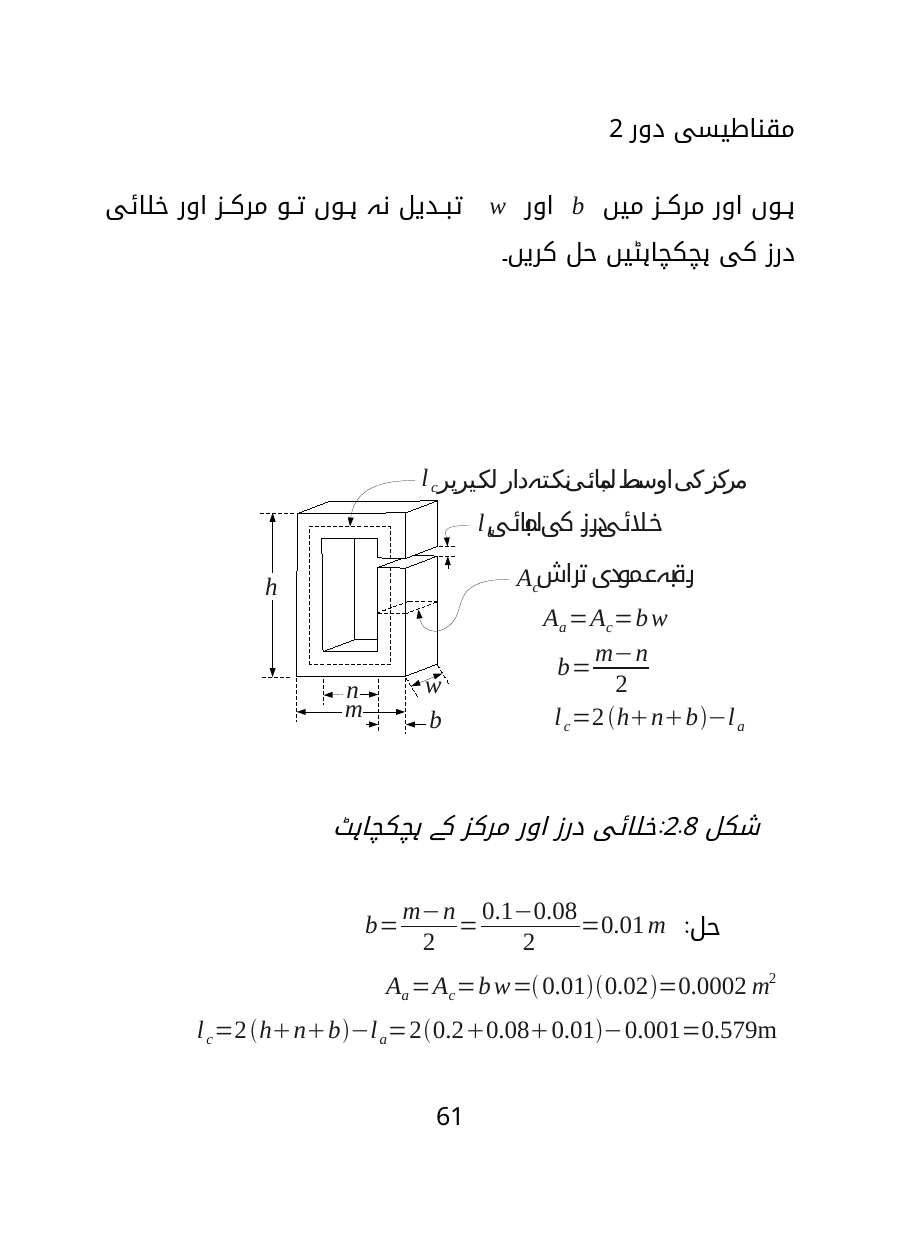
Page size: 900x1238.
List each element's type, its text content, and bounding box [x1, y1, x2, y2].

text حل: [105, 898, 795, 957]
text شکل 2.8:خلائی درز اور مرکز کے ہچکچاہٹ [140, 395, 759, 851]
text ہوں اور مرکز میںاور تبدیل نہ ہوں تو مرکز اور خلائی درز کی ہچکچاہٹیں حل کریں۔ [105, 182, 795, 277]
